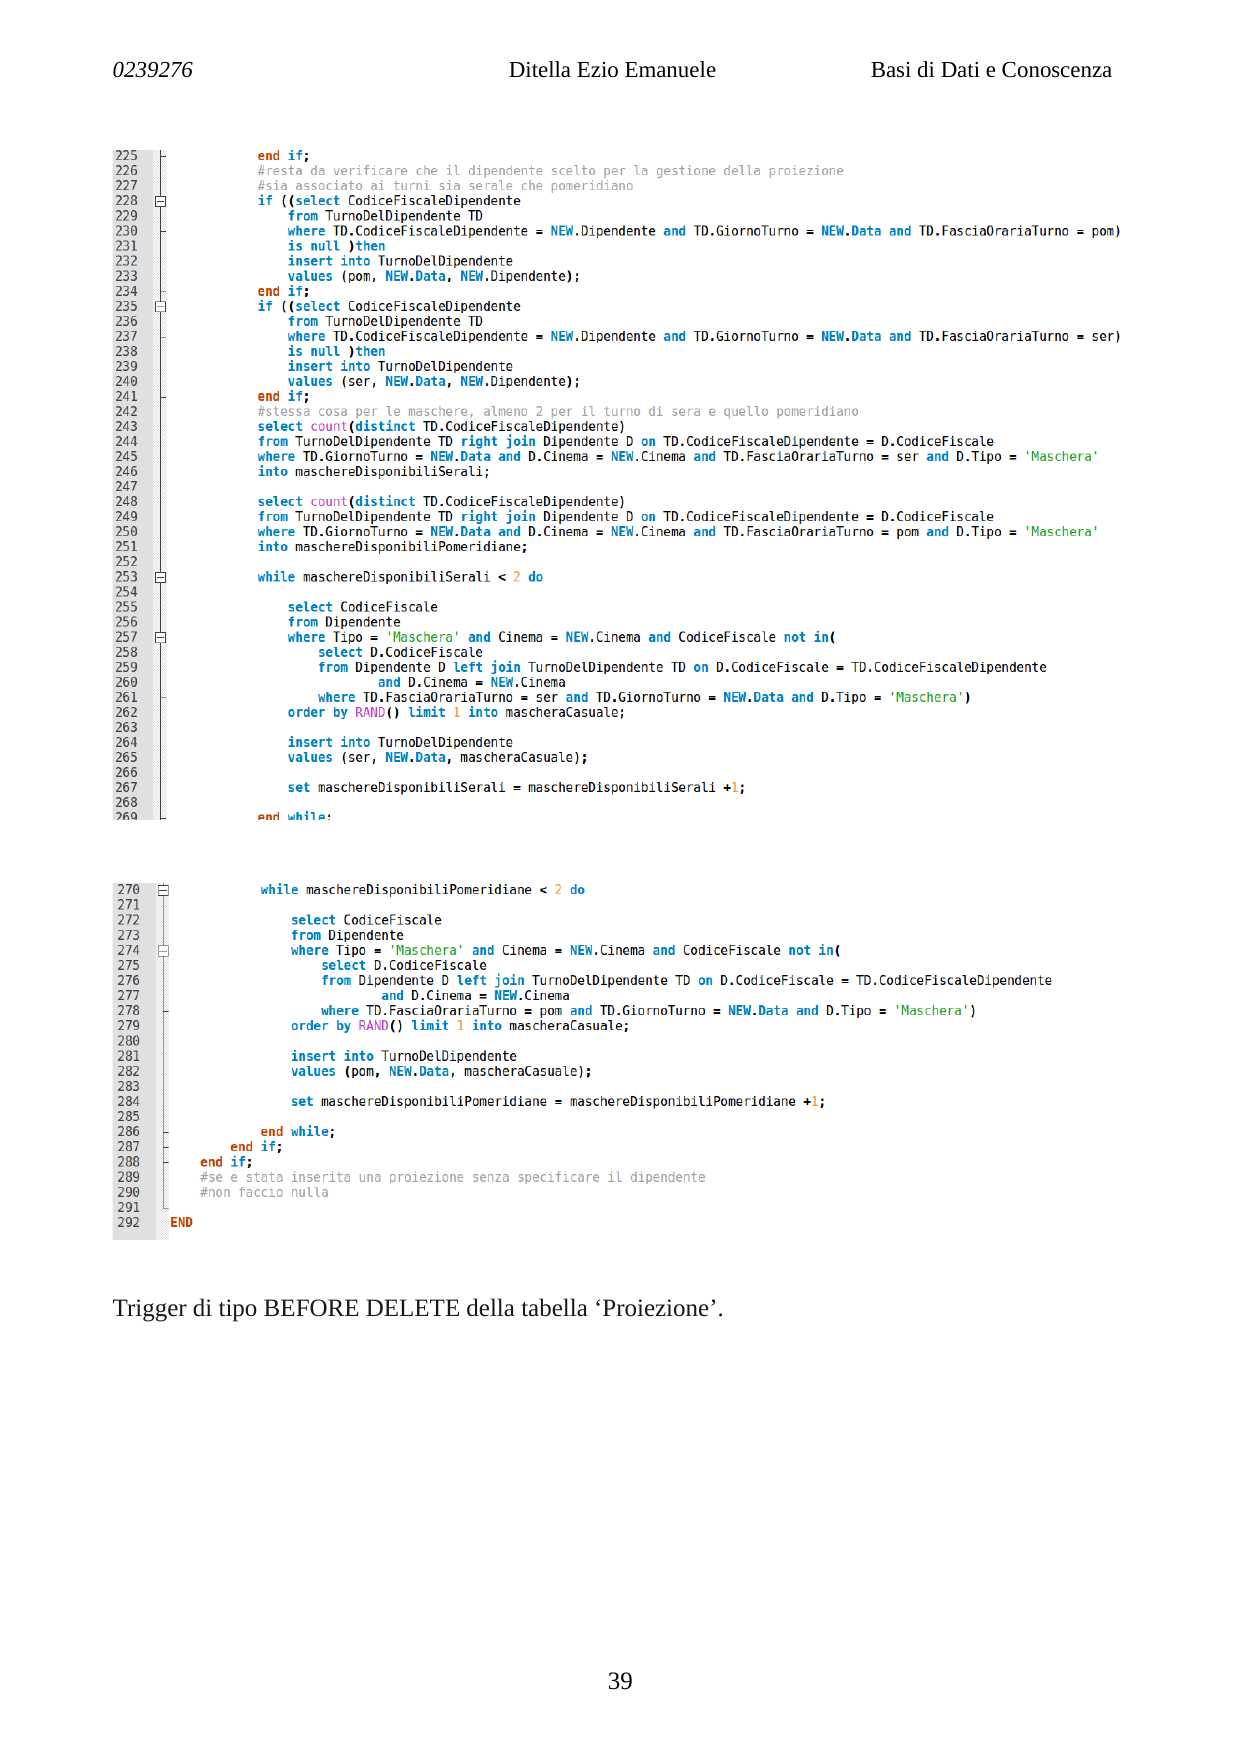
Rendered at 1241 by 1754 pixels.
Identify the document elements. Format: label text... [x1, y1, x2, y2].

picture [112, 883, 1128, 1240]
subtitle Trigger di tipo BEFORE DELETE della tabella ‘Proiezione’. [112, 1240, 1128, 1322]
picture [112, 150, 1128, 820]
